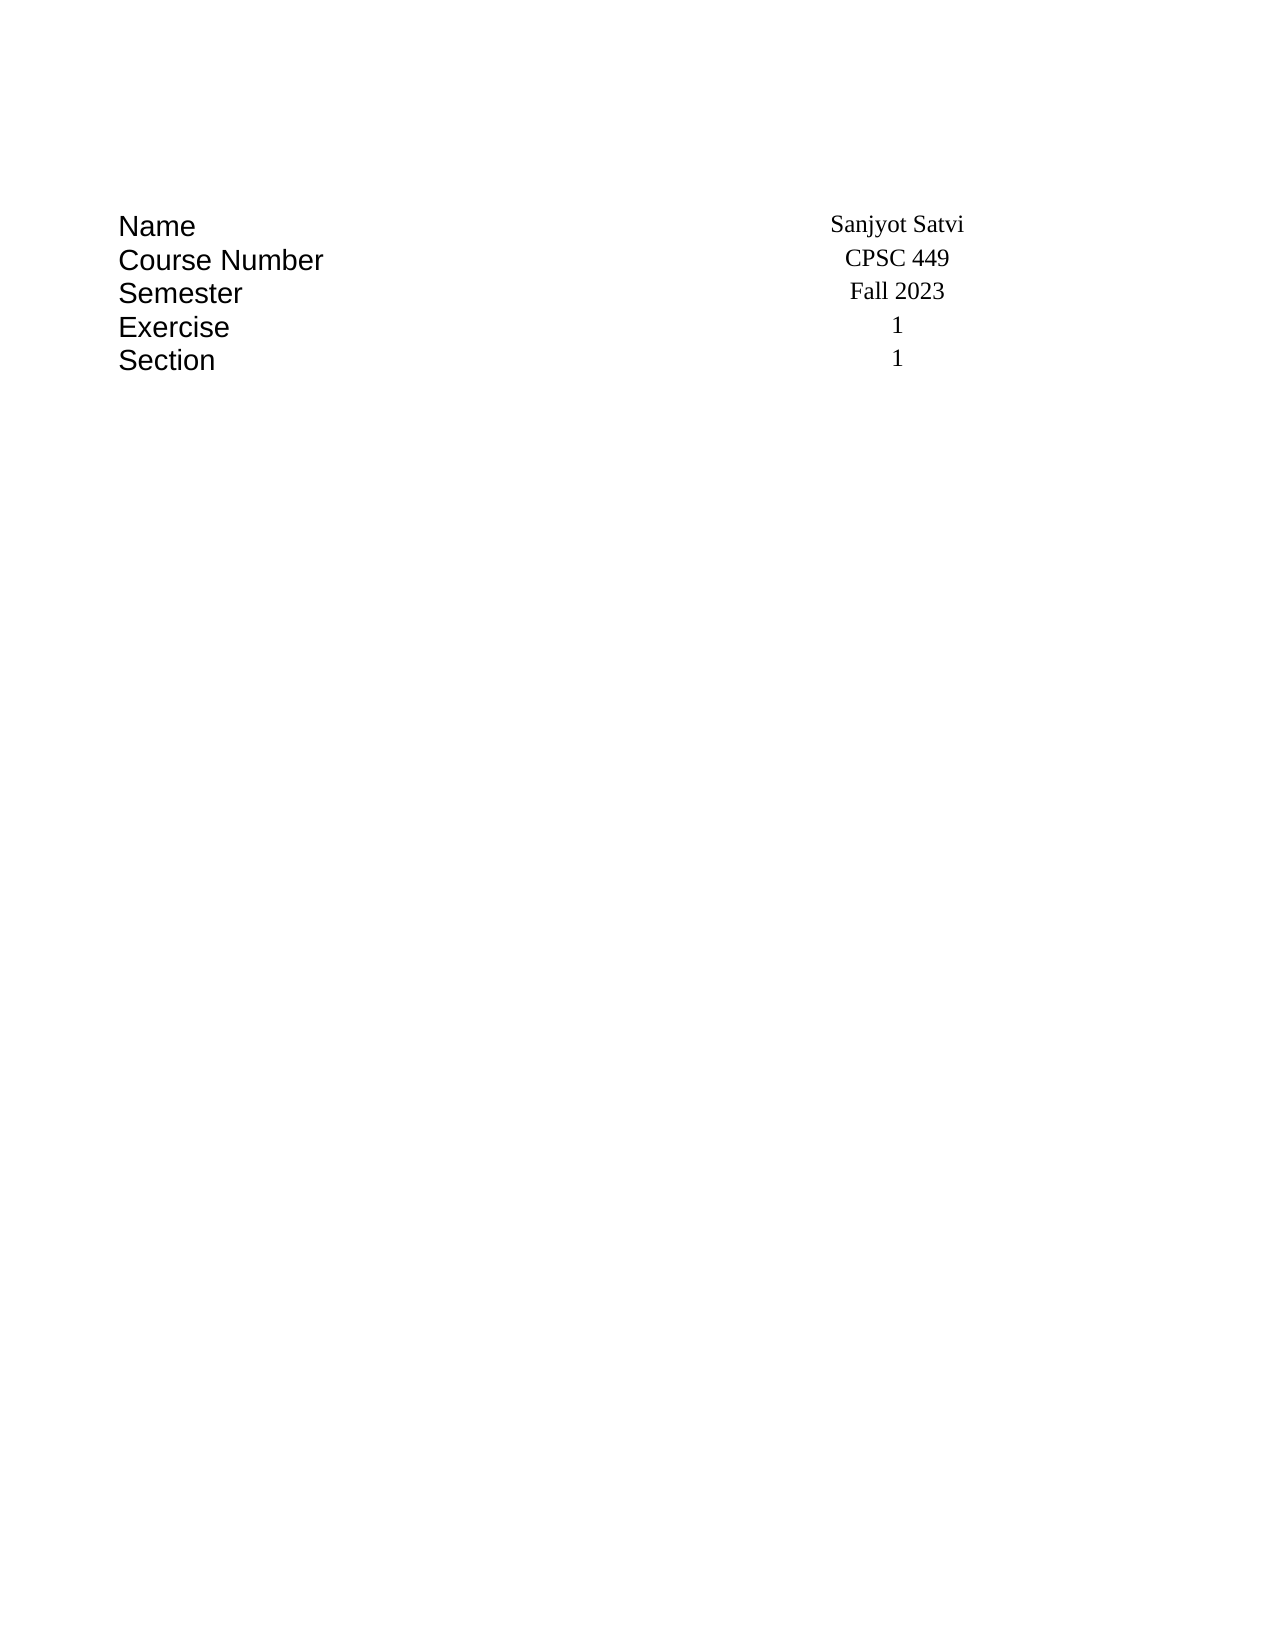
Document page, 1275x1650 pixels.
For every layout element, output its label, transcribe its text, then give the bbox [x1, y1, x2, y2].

table_cell 1 [638, 343, 1157, 377]
table_header Name [118, 209, 637, 243]
table_cell Exercise [118, 310, 637, 343]
table_cell CPSC 449 [638, 243, 1157, 276]
table_cell 1 [638, 310, 1157, 343]
table_cell Course Number [118, 243, 637, 276]
table_cell Section [118, 343, 637, 377]
table_cell Fall 2023 [638, 276, 1157, 310]
table_cell Semester [118, 276, 637, 310]
table_header Sanjyot Satvi [638, 209, 1157, 243]
